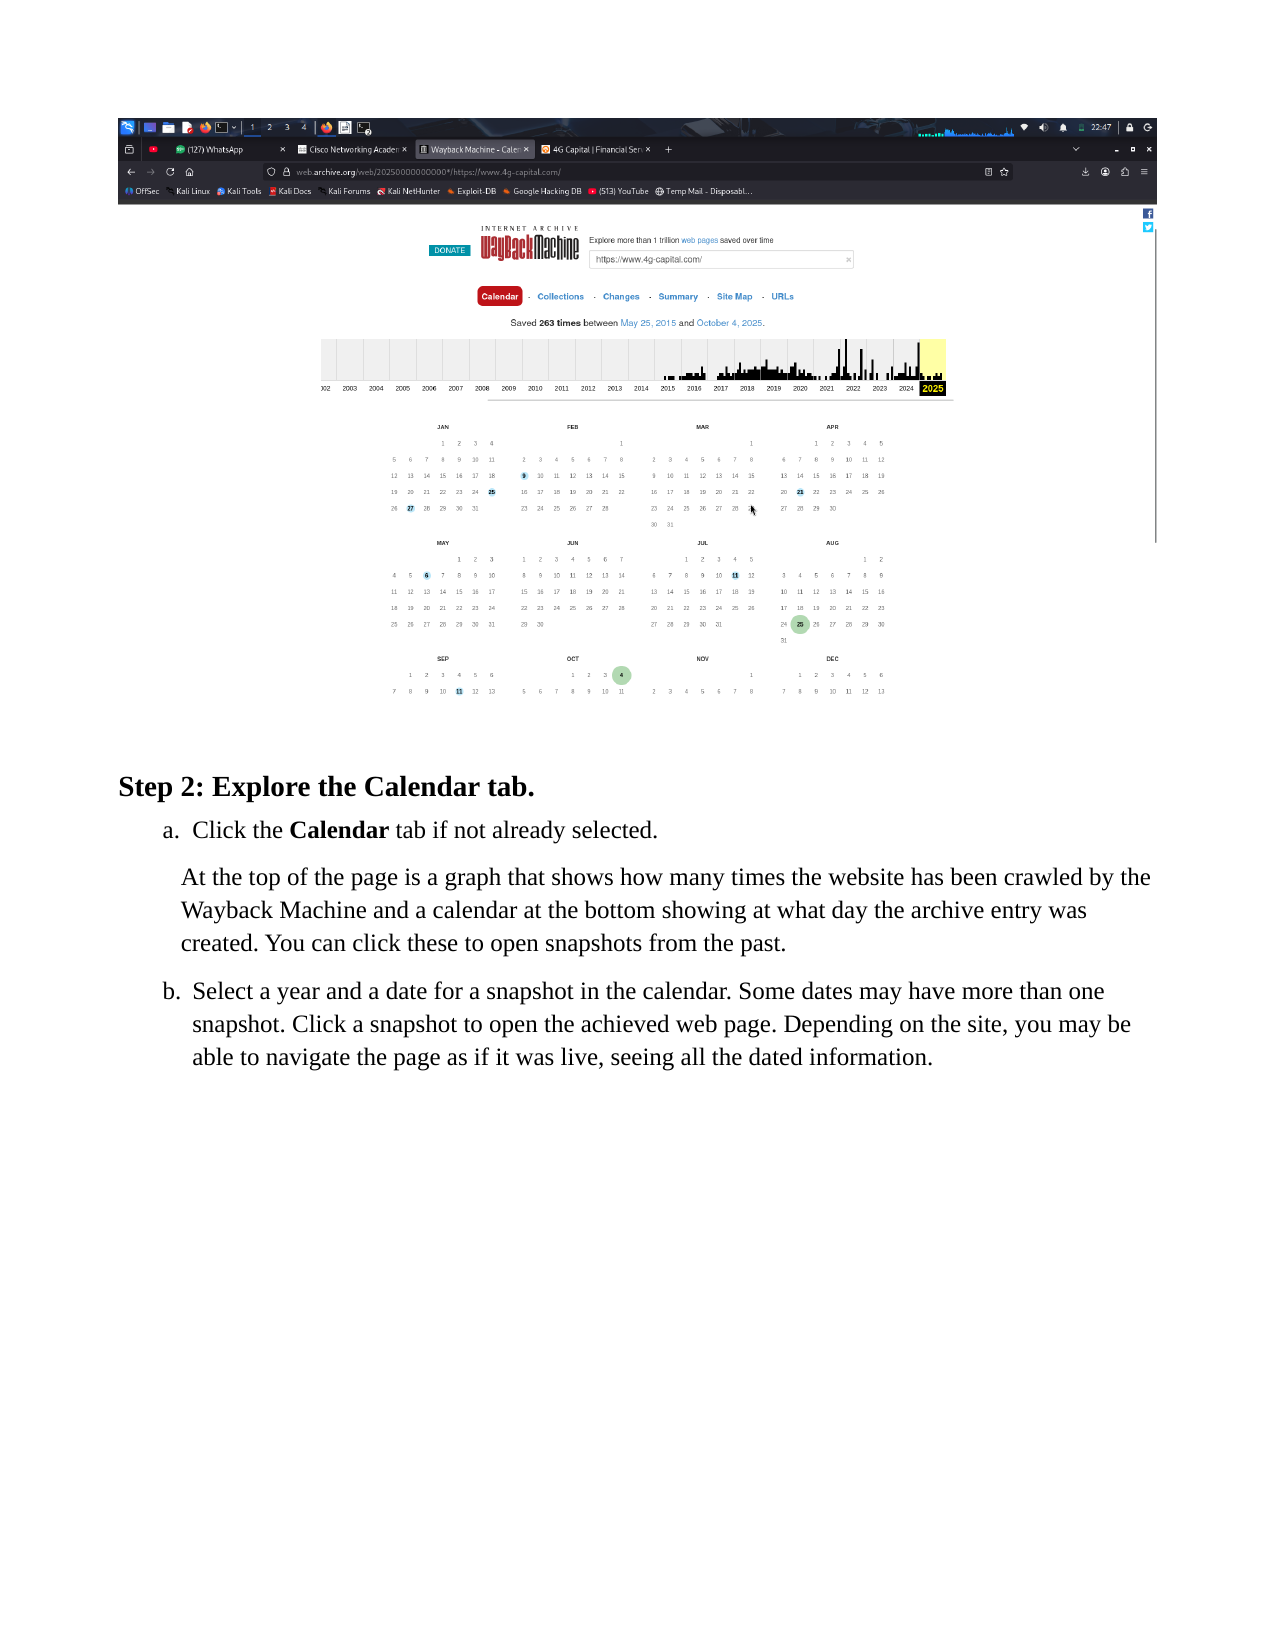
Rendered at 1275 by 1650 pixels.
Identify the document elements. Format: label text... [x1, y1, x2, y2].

subtitle Step 2: Explore the Calendar tab. [118, 769, 1157, 802]
list Select a year and a date for a snapshot in the calendar. Some dates may have more than one snapshot. Click a snapshot to open the achieved web page. Depending on the site, you may be able to navigate the page as if it was live, seeing all the dated information. [162, 976, 1157, 1071]
list Click the Calendar tab if not already selected. [162, 815, 1157, 844]
text At the top of the page is a graph that shows how many times the website has been crawled by the Wayback Machine and a calendar at the bottom showing at what day the archive entry was created. You can click these to open snapshots from the past. [181, 862, 1157, 957]
picture [118, 118, 1157, 703]
